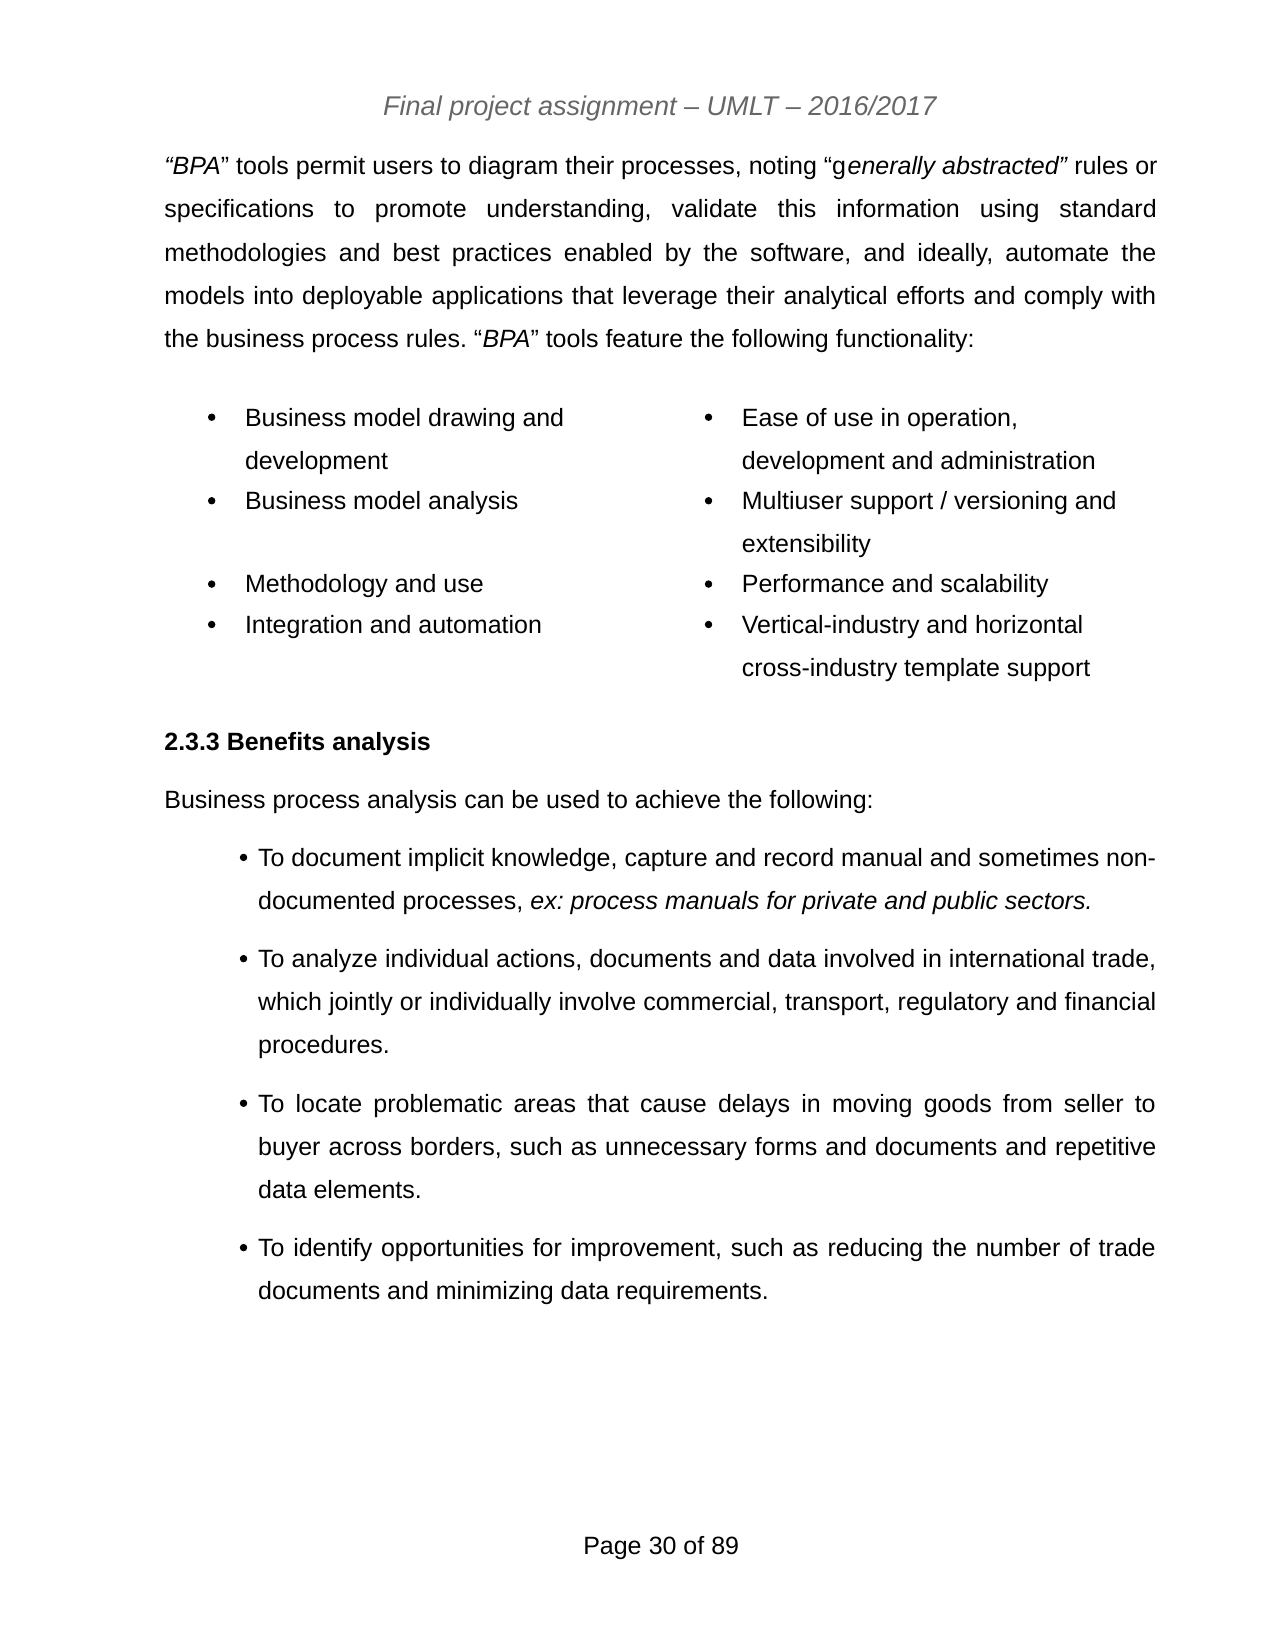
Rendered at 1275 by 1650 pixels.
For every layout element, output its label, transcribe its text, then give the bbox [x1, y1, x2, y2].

list To document implicit knowledge, capture and record manual and sometimes non-documented processes, ex: process manuals for private and public sectors. [239, 843, 1158, 915]
table_cell Multiuser support / versioning and extensibility [661, 480, 1158, 564]
list To locate problematic areas that cause delays in moving goods from seller to buyer across borders, such as unnecessary forms and documents and repetitive data elements. [239, 1088, 1158, 1204]
text Business process analysis can be used to achieve the following: [164, 784, 1158, 813]
text “BPA” tools permit users to diagram their processes, noting “generally abstracted” rules or specifications to promote understanding, validate this information using standard methodologies and best practices enabled by the software, and ideally, automate the models into deployable applications that leverage their analytical efforts and comply with the business process rules. “BPA” tools feature the following functionality: [164, 151, 1158, 352]
table_cell Performance and scalability [661, 564, 1158, 604]
table_cell Vertical-industry and horizontal cross-industry template support [661, 604, 1158, 687]
table_cell Methodology and use [164, 564, 661, 604]
table_cell Integration and automation [164, 604, 661, 687]
table_cell Business model analysis [164, 480, 661, 564]
table_header Ease of use in operation, development and administration [661, 397, 1158, 480]
list To analyze individual actions, documents and data involved in international trade, which jointly or individually involve commercial, transport, regulatory and financial procedures. [239, 944, 1158, 1059]
list To identify opportunities for improvement, such as reducing the number of trade documents and minimizing data requirements. [239, 1233, 1158, 1305]
subtitle 2.3.3 Benefits analysis [164, 726, 1158, 755]
table_header Business model drawing and development [164, 397, 661, 480]
